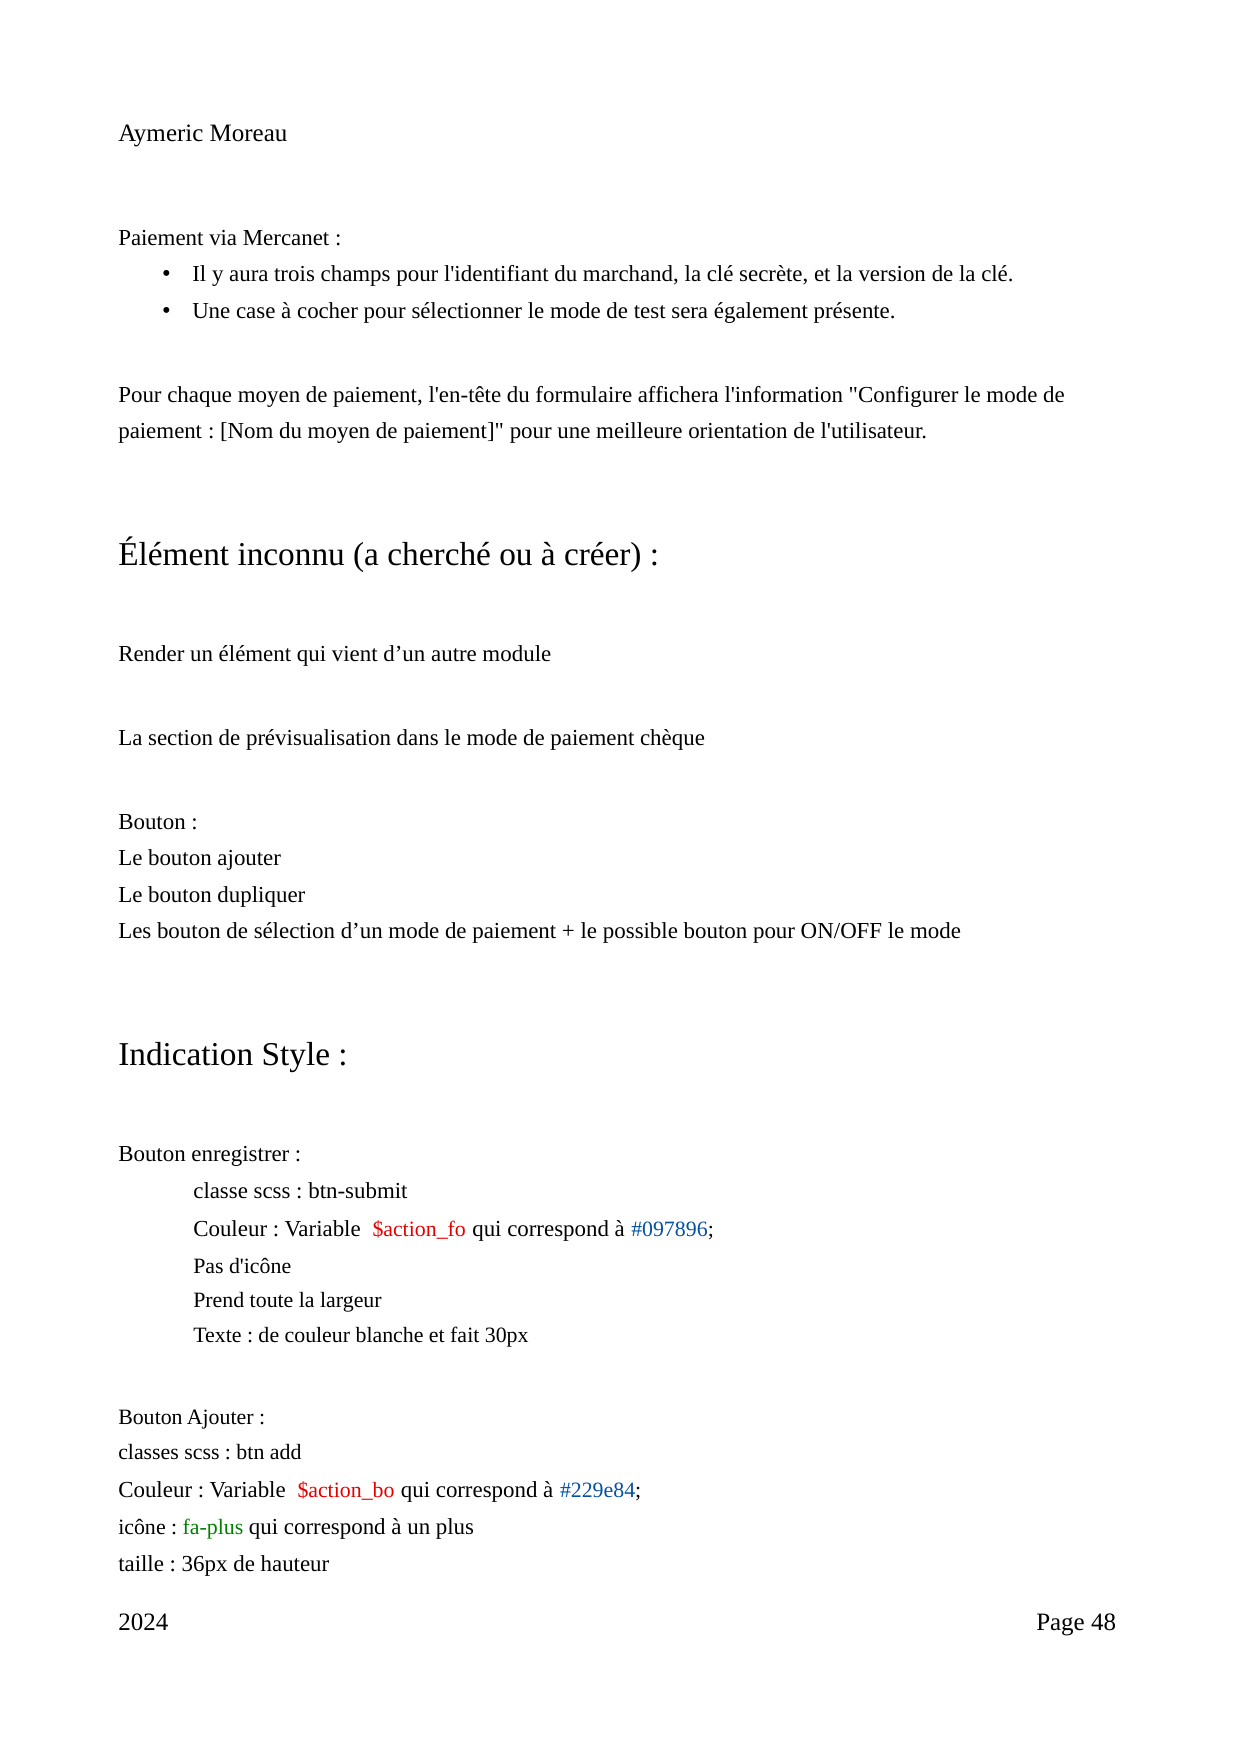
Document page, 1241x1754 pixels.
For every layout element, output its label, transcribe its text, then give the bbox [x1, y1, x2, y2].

text La section de prévisualisation dans le mode de paiement chèque [118, 724, 1122, 751]
text Élément inconnu (a cherché ou à créer) : [118, 534, 1122, 572]
text classes scss : btn add [118, 1439, 1122, 1464]
text Prend toute la largeur [118, 1287, 1122, 1313]
text icône : fa-plus qui correspond à un plus [118, 1513, 1122, 1540]
text Render un élément qui vient d’un autre module [118, 640, 1122, 667]
text taille : 36px de hauteur [118, 1550, 1122, 1576]
list Il y aura trois champs pour l'identifiant du marchand, la clé secrète, et la version de la clé. [162, 260, 1122, 287]
text Bouton : [118, 808, 1122, 834]
text Les bouton de sélection d’un mode de paiement + le possible bouton pour ON/OFF le mode [118, 917, 1122, 943]
text Pour chaque moyen de paiement, l'en-tête du formulaire affichera l'information "Configurer le mode de paiement : [Nom du moyen de paiement]" pour une meilleure orientation de l'utilisateur. [118, 381, 1122, 443]
text Couleur : Variable $action_bo qui correspond à #229e84; [118, 1474, 1122, 1502]
text Pas d'icône [118, 1253, 1122, 1278]
list Une case à cocher pour sélectionner le mode de test sera également présente. [162, 297, 1122, 323]
text Texte : de couleur blanche et fait 30px [118, 1322, 1122, 1347]
text Bouton enregistrer : [118, 1140, 1122, 1167]
text classe scss : btn-submit [118, 1177, 1122, 1203]
text Couleur : Variable $action_fo qui correspond à #097896; [118, 1213, 1122, 1242]
text Le bouton dupliquer [118, 881, 1122, 907]
text Le bouton ajouter [118, 844, 1122, 871]
text Indication Style : [118, 1034, 1122, 1072]
text Paiement via Mercanet : [118, 224, 1122, 250]
text Bouton Ajouter : [118, 1404, 1122, 1429]
